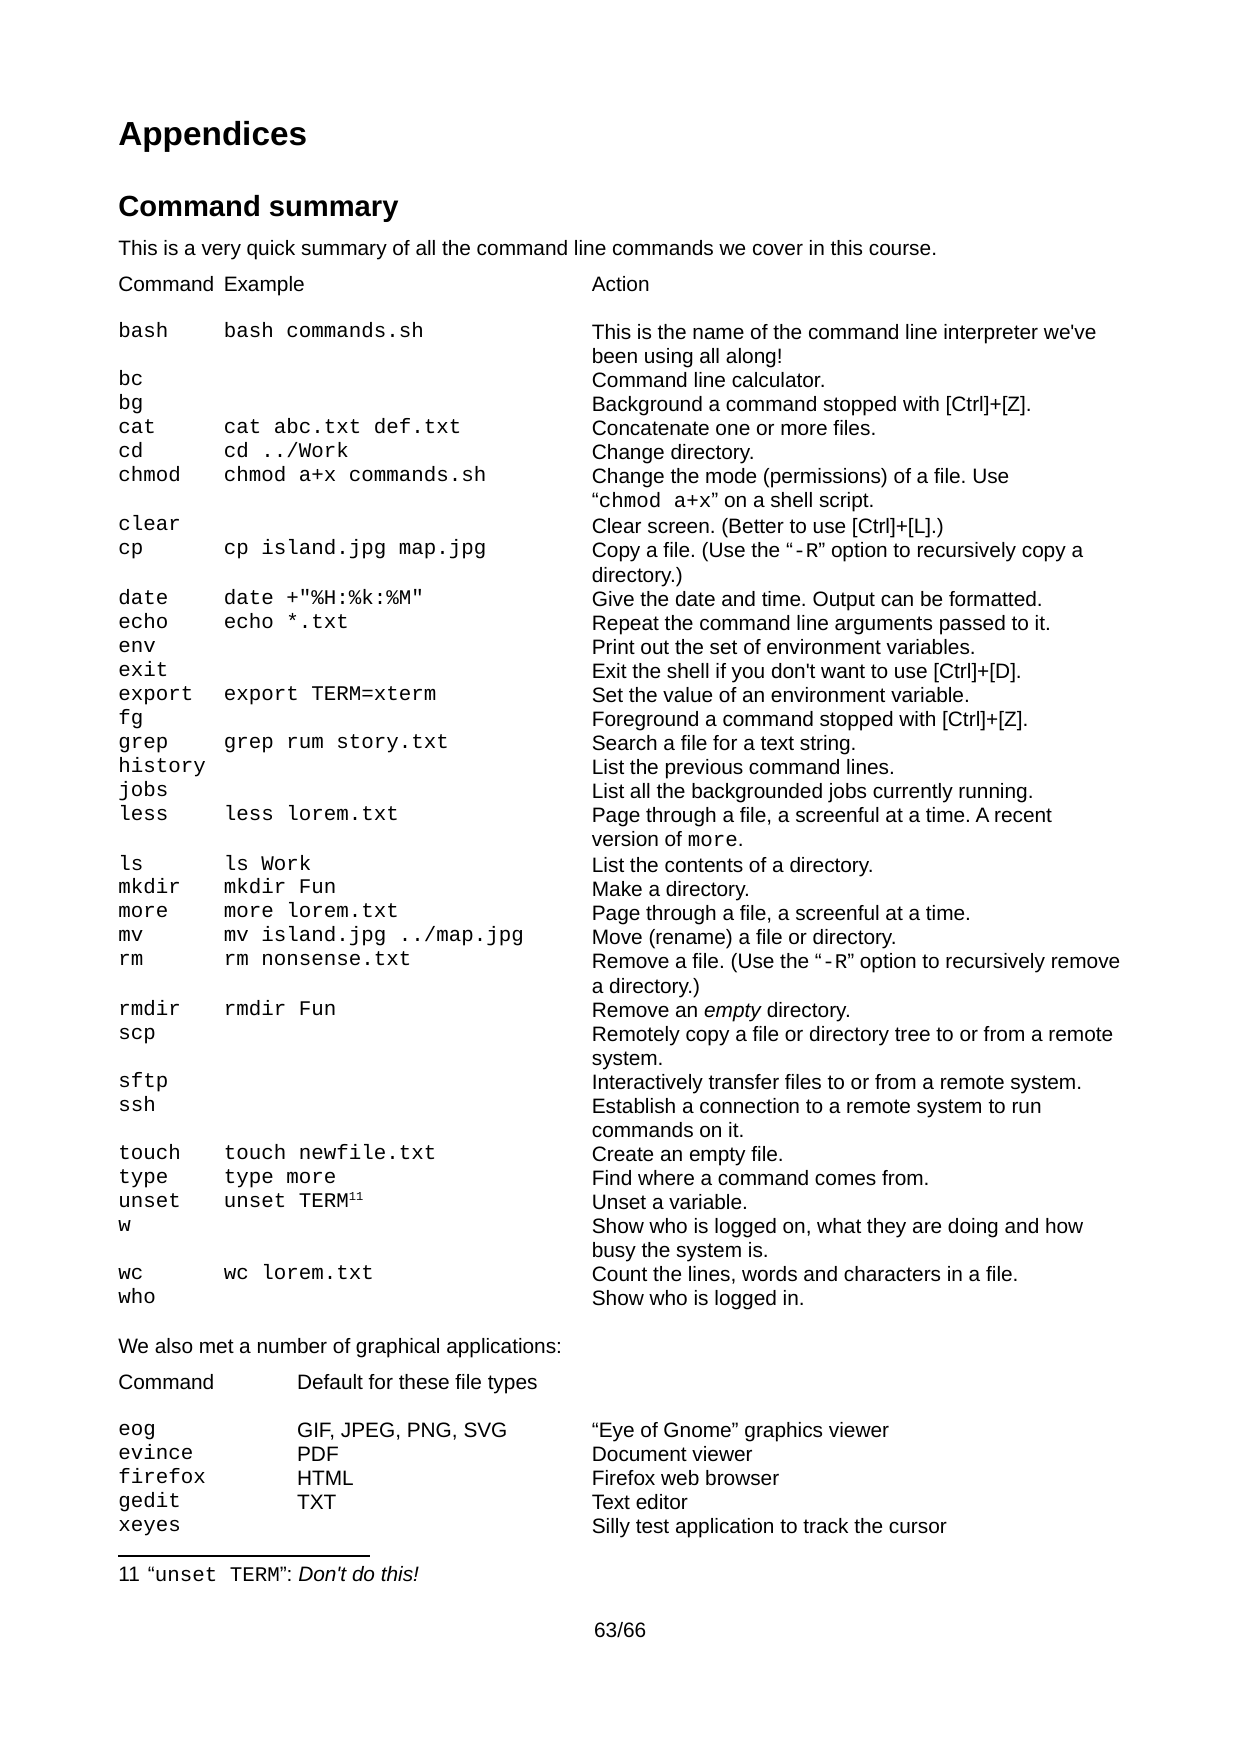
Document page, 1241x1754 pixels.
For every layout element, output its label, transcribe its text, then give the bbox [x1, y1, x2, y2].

table_cell [297, 1394, 592, 1418]
table_cell mv [118, 925, 223, 948]
table_cell Copy a file. (Use the “‑R” option to recursively copy a directory.) [592, 538, 1122, 587]
table_cell evince [118, 1442, 297, 1466]
table_cell w [118, 1214, 223, 1262]
table_cell bash commands.sh [224, 320, 592, 368]
table_cell env [118, 635, 223, 659]
table_cell Print out the set of environment variables. [592, 635, 1122, 659]
table_cell Create an empty file. [592, 1142, 1122, 1166]
table_header [592, 1370, 1122, 1394]
table_cell [224, 1310, 592, 1334]
table_cell Remotely copy a file or directory tree to or from a remote system. [592, 1022, 1122, 1070]
table_cell List the contents of a directory. [592, 853, 1122, 877]
table_cell [224, 514, 592, 537]
table_cell ls [118, 853, 223, 877]
table_cell Count the lines, words and characters in a file. [592, 1262, 1122, 1286]
table_cell [297, 1514, 592, 1538]
table_cell rm [118, 949, 223, 998]
table_cell cp [118, 538, 223, 587]
table_cell bash [118, 320, 223, 368]
table_cell [224, 368, 592, 392]
table_cell date [118, 587, 223, 611]
table_cell jobs [118, 779, 223, 803]
table_cell Firefox web browser [592, 1466, 1122, 1490]
table_cell [224, 1070, 592, 1094]
table_cell [224, 296, 592, 320]
table_cell mkdir Fun [224, 877, 592, 901]
table_cell mv island.jpg ../map.jpg [224, 925, 592, 948]
table_cell Unset a variable. [592, 1190, 1122, 1214]
table_cell Interactively transfer files to or from a remote system. [592, 1070, 1122, 1094]
table_cell Concatenate one or more files. [592, 416, 1122, 440]
table_cell type more [224, 1166, 592, 1190]
table_cell bc [118, 368, 223, 392]
table_cell Exit the shell if you don't want to use [Ctrl]+[D]. [592, 659, 1122, 683]
table_cell [224, 755, 592, 779]
table_cell Text editor [592, 1490, 1122, 1514]
table_cell Show who is logged in. [592, 1286, 1122, 1310]
table_cell TXT [297, 1490, 592, 1514]
table_cell more lorem.txt [224, 901, 592, 924]
table_cell Establish a connection to a remote system to run commands on it. [592, 1094, 1122, 1142]
table_header Action [592, 272, 1122, 296]
table_cell rm nonsense.txt [224, 949, 592, 998]
table_cell List all the backgrounded jobs currently running. [592, 779, 1122, 803]
table_cell firefox [118, 1466, 297, 1490]
table_cell Foreground a command stopped with [Ctrl]+[Z]. [592, 707, 1122, 731]
subtitle Command summary [118, 189, 1122, 223]
table_cell wc lorem.txt [224, 1262, 592, 1286]
table_cell history [118, 755, 223, 779]
table_cell “Eye of Gnome” graphics viewer [592, 1418, 1122, 1442]
table_cell Change directory. [592, 440, 1122, 464]
table_cell Page through a file, a screenful at a time. [592, 901, 1122, 924]
table_header Command [118, 272, 223, 296]
table_cell cp island.jpg map.jpg [224, 538, 592, 587]
table_cell exit [118, 659, 223, 683]
table_cell Move (rename) a file or directory. [592, 925, 1122, 948]
table_cell [224, 707, 592, 731]
table_cell Remove an empty directory. [592, 998, 1122, 1022]
table_cell wc [118, 1262, 223, 1286]
table_cell Give the date and time. Output can be formatted. [592, 587, 1122, 611]
table_cell [224, 392, 592, 416]
table_cell HTML [297, 1466, 592, 1490]
table_cell cat [118, 416, 223, 440]
table_cell export TERM=xterm [224, 683, 592, 707]
table_cell PDF [297, 1442, 592, 1466]
table_cell [592, 1310, 1122, 1334]
table_cell Command line calculator. [592, 368, 1122, 392]
table_cell date +"%H:%k:%M" [224, 587, 592, 611]
table_cell [224, 635, 592, 659]
table_cell less [118, 803, 223, 853]
text This is a very quick summary of all the command line commands we cover in this course. [118, 236, 1122, 259]
table_header Command [118, 1370, 297, 1394]
table_cell xeyes [118, 1514, 297, 1538]
table_cell clear [118, 514, 223, 537]
table_cell unset TERM [224, 1190, 592, 1214]
table_cell [118, 296, 223, 320]
table_cell [224, 1022, 592, 1070]
table_cell rmdir [118, 998, 223, 1022]
table_cell fg [118, 707, 223, 731]
table_cell Search a file for a text string. [592, 731, 1122, 755]
table_cell who [118, 1286, 223, 1310]
table_cell scp [118, 1022, 223, 1070]
table_cell cd [118, 440, 223, 464]
table_cell echo [118, 611, 223, 635]
table_cell [224, 1286, 592, 1310]
table_cell sftp [118, 1070, 223, 1094]
table_cell [224, 779, 592, 803]
table_cell mkdir [118, 877, 223, 901]
table_cell cat abc.txt def.txt [224, 416, 592, 440]
table_cell Silly test application to track the cursor [592, 1514, 1122, 1538]
table_cell rmdir Fun [224, 998, 592, 1022]
table_header Default for these file types [297, 1370, 592, 1394]
table_cell ls Work [224, 853, 592, 877]
table_cell Document viewer [592, 1442, 1122, 1466]
table_cell [224, 659, 592, 683]
table_cell touch newfile.txt [224, 1142, 592, 1166]
table_cell chmod a+x commands.sh [224, 464, 592, 513]
table_cell touch [118, 1142, 223, 1166]
table_cell gedit [118, 1490, 297, 1514]
table_cell [592, 1394, 1122, 1418]
table_cell less lorem.txt [224, 803, 592, 853]
table_cell Remove a file. (Use the “‑R” option to recursively remove a directory.) [592, 949, 1122, 998]
table_cell bg [118, 392, 223, 416]
table_cell more [118, 901, 223, 924]
table_cell Background a command stopped with [Ctrl]+[Z]. [592, 392, 1122, 416]
table_cell grep [118, 731, 223, 755]
table_cell Page through a file, a screenful at a time. A recent version of more. [592, 803, 1122, 853]
table_cell ssh [118, 1094, 223, 1142]
table_cell [224, 1094, 592, 1142]
table_cell cd ../Work [224, 440, 592, 464]
table_cell [118, 1394, 297, 1418]
table_cell [224, 1214, 592, 1262]
subtitle Appendices [118, 113, 1122, 152]
table_cell Change the mode (permissions) of a file. Use “chmod a+x” on a shell script. [592, 464, 1122, 513]
table_cell This is the name of the command line interpreter we've been using all along! [592, 320, 1122, 368]
table_cell chmod [118, 464, 223, 513]
text We also met a number of graphical applications: [118, 1334, 1122, 1358]
table_cell Set the value of an environment variable. [592, 683, 1122, 707]
table_cell Show who is logged on, what they are doing and how busy the system is. [592, 1214, 1122, 1262]
table_cell GIF, JPEG, PNG, SVG [297, 1418, 592, 1442]
table_cell List the previous command lines. [592, 755, 1122, 779]
table_cell Make a directory. [592, 877, 1122, 901]
table_cell export [118, 683, 223, 707]
table_cell Repeat the command line arguments passed to it. [592, 611, 1122, 635]
table_cell Clear screen. (Better to use [Ctrl]+[L].) [592, 514, 1122, 537]
table_cell grep rum story.txt [224, 731, 592, 755]
table_cell type [118, 1166, 223, 1190]
table_cell echo *.txt [224, 611, 592, 635]
table_header Example [224, 272, 592, 296]
table_cell [118, 1310, 223, 1334]
table_cell eog [118, 1418, 297, 1442]
table_cell [592, 296, 1122, 320]
table_cell Find where a command comes from. [592, 1166, 1122, 1190]
table_cell unset [118, 1190, 223, 1214]
